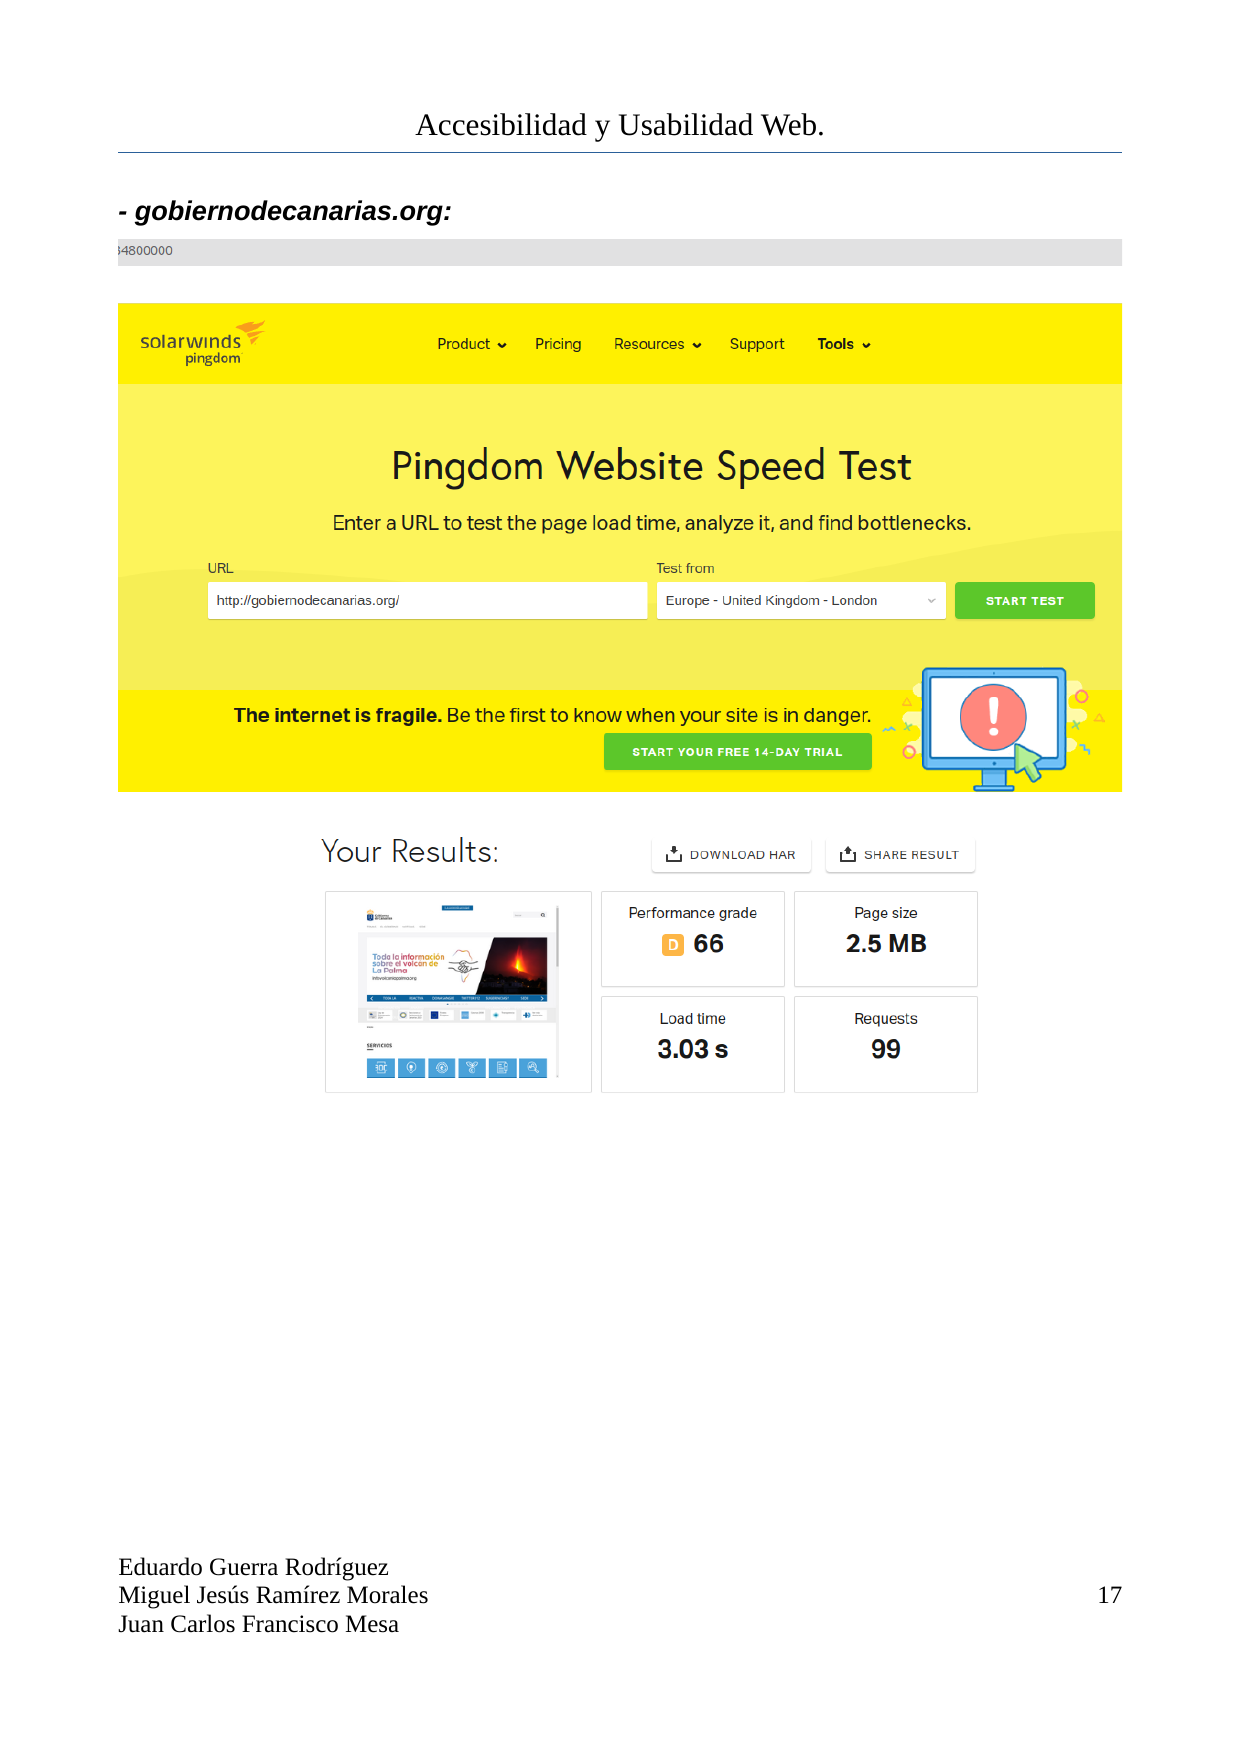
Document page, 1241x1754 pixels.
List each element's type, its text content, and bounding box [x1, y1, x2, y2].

subtitle - gobiernodecanarias.org: [118, 195, 1122, 227]
picture [118, 239, 1123, 1114]
